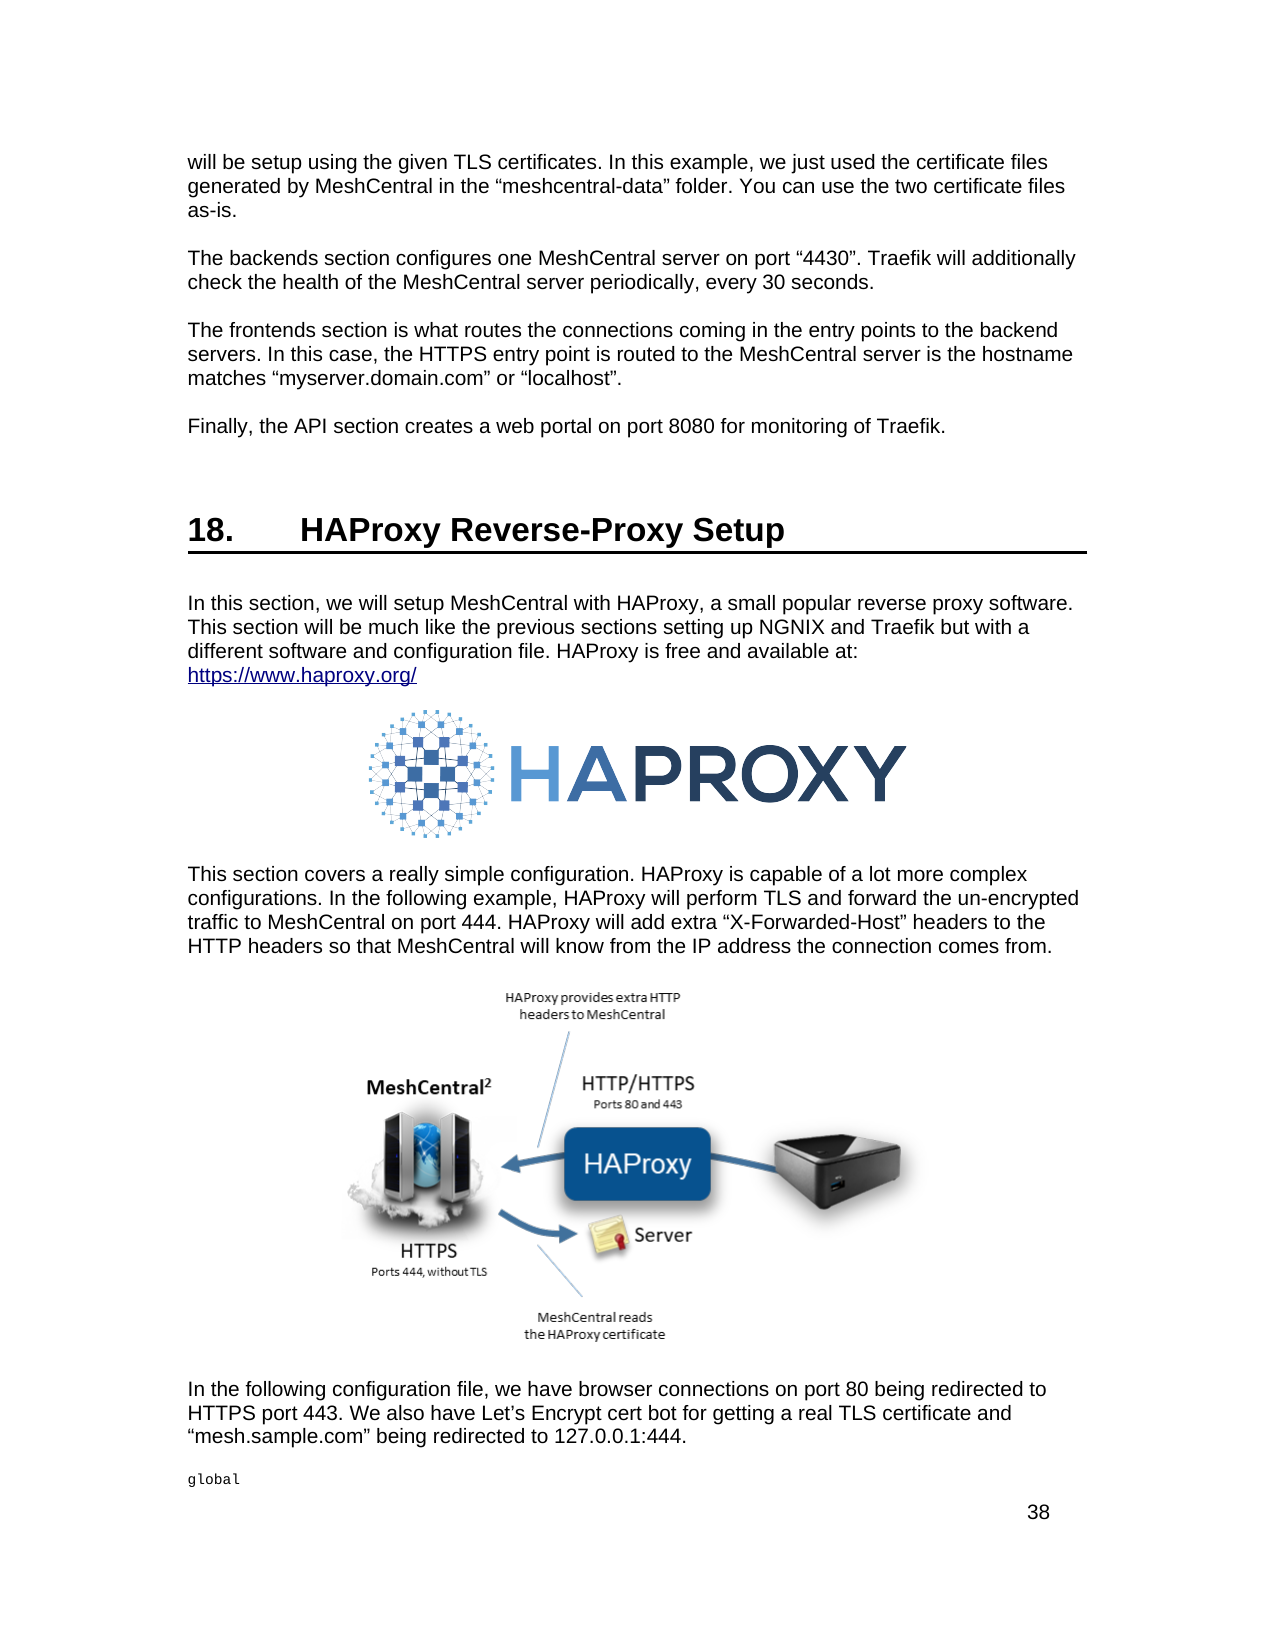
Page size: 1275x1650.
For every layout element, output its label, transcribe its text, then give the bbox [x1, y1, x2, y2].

text In the following configuration file, we have browser connections on port 80 being redirected to HTTPS port 443. We also have Let’s Encrypt cert bot for getting a real TLS certificate and “mesh.sample.com” being redirected to 127.0.0.1:444. [187, 1376, 1087, 1448]
text Finally, the API section creates a web portal on port 8080 for monitoring of Traefik. [187, 413, 1087, 437]
text global [187, 1472, 1087, 1489]
text will be setup using the given TLS certificates. In this example, we just used the certificate files generated by MeshCentral in the “meshcentral-data” folder. You can use the two certificate files as-is. [187, 150, 1087, 222]
text The backends section configures one MeshCentral server on port “4430”. Traefik will additionally check the health of the MeshCentral server periodically, every 30 seconds. [187, 246, 1087, 294]
text In this section, we will setup MeshCentral with HAProxy, a small popular reverse proxy software. This section will be much like the previous sections setting up NGNIX and Traefik but with a different software and configuration file. HAProxy is free and available at: https://www.haproxy.org/ [187, 591, 1087, 686]
text The frontends section is what routes the connections coming in the entry points to the backend servers. In this case, the HTTPS entry point is routed to the MeshCentral server is the hostname matches “myserver.domain.com” or “localhost”. [187, 318, 1087, 389]
text This section covers a really simple configuration. HAProxy is capable of a lot more complex configurations. In the following example, HAProxy will perform TLS and forward the un-encrypted traffic to MeshCentral on port 444. HAProxy will add extra “X-Forwarded-Host” headers to the HTTP headers so that MeshCentral will know from the IP address the connection comes from. [187, 862, 1087, 957]
subtitle HAProxy Reverse-Proxy Setup [187, 510, 1087, 554]
